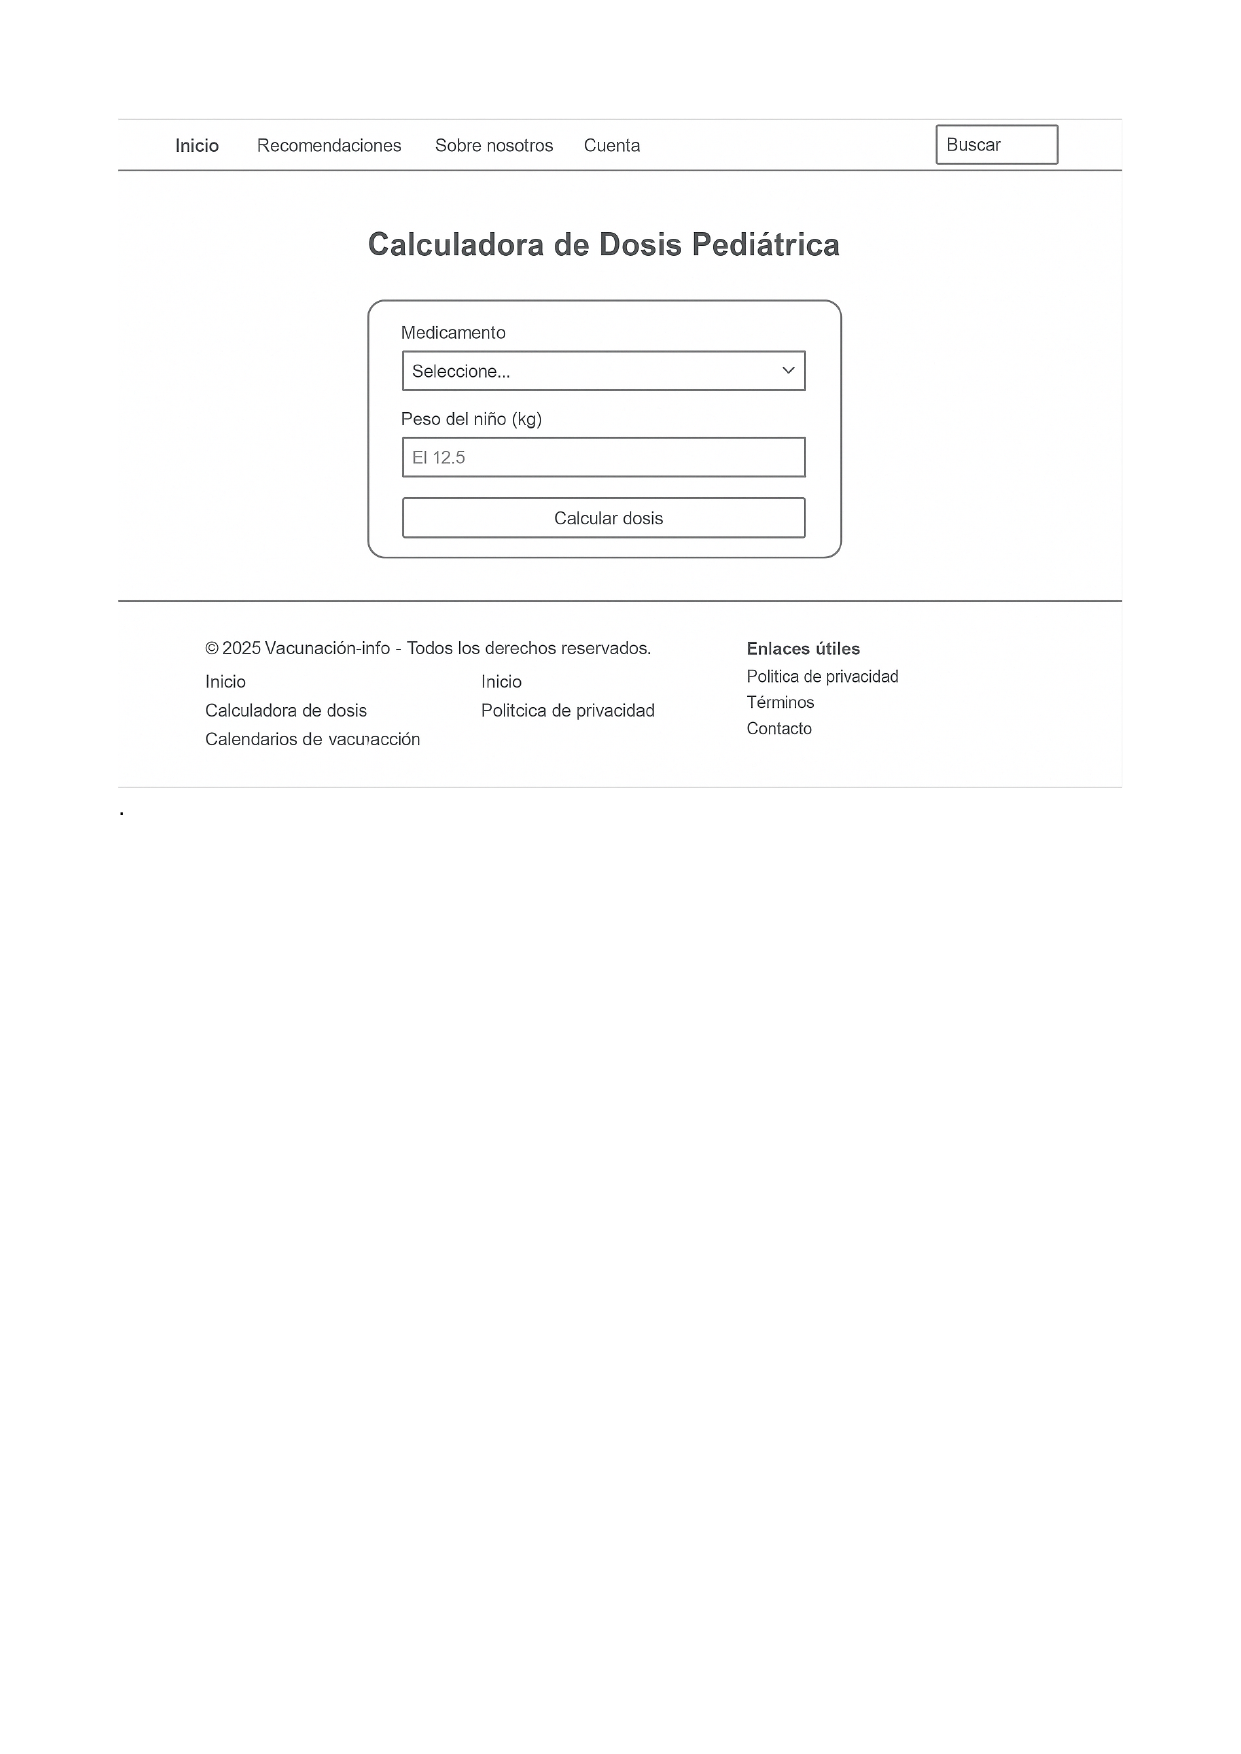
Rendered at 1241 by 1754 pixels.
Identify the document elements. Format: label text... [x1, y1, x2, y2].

text . [118, 788, 1122, 820]
picture [118, 118, 1123, 788]
